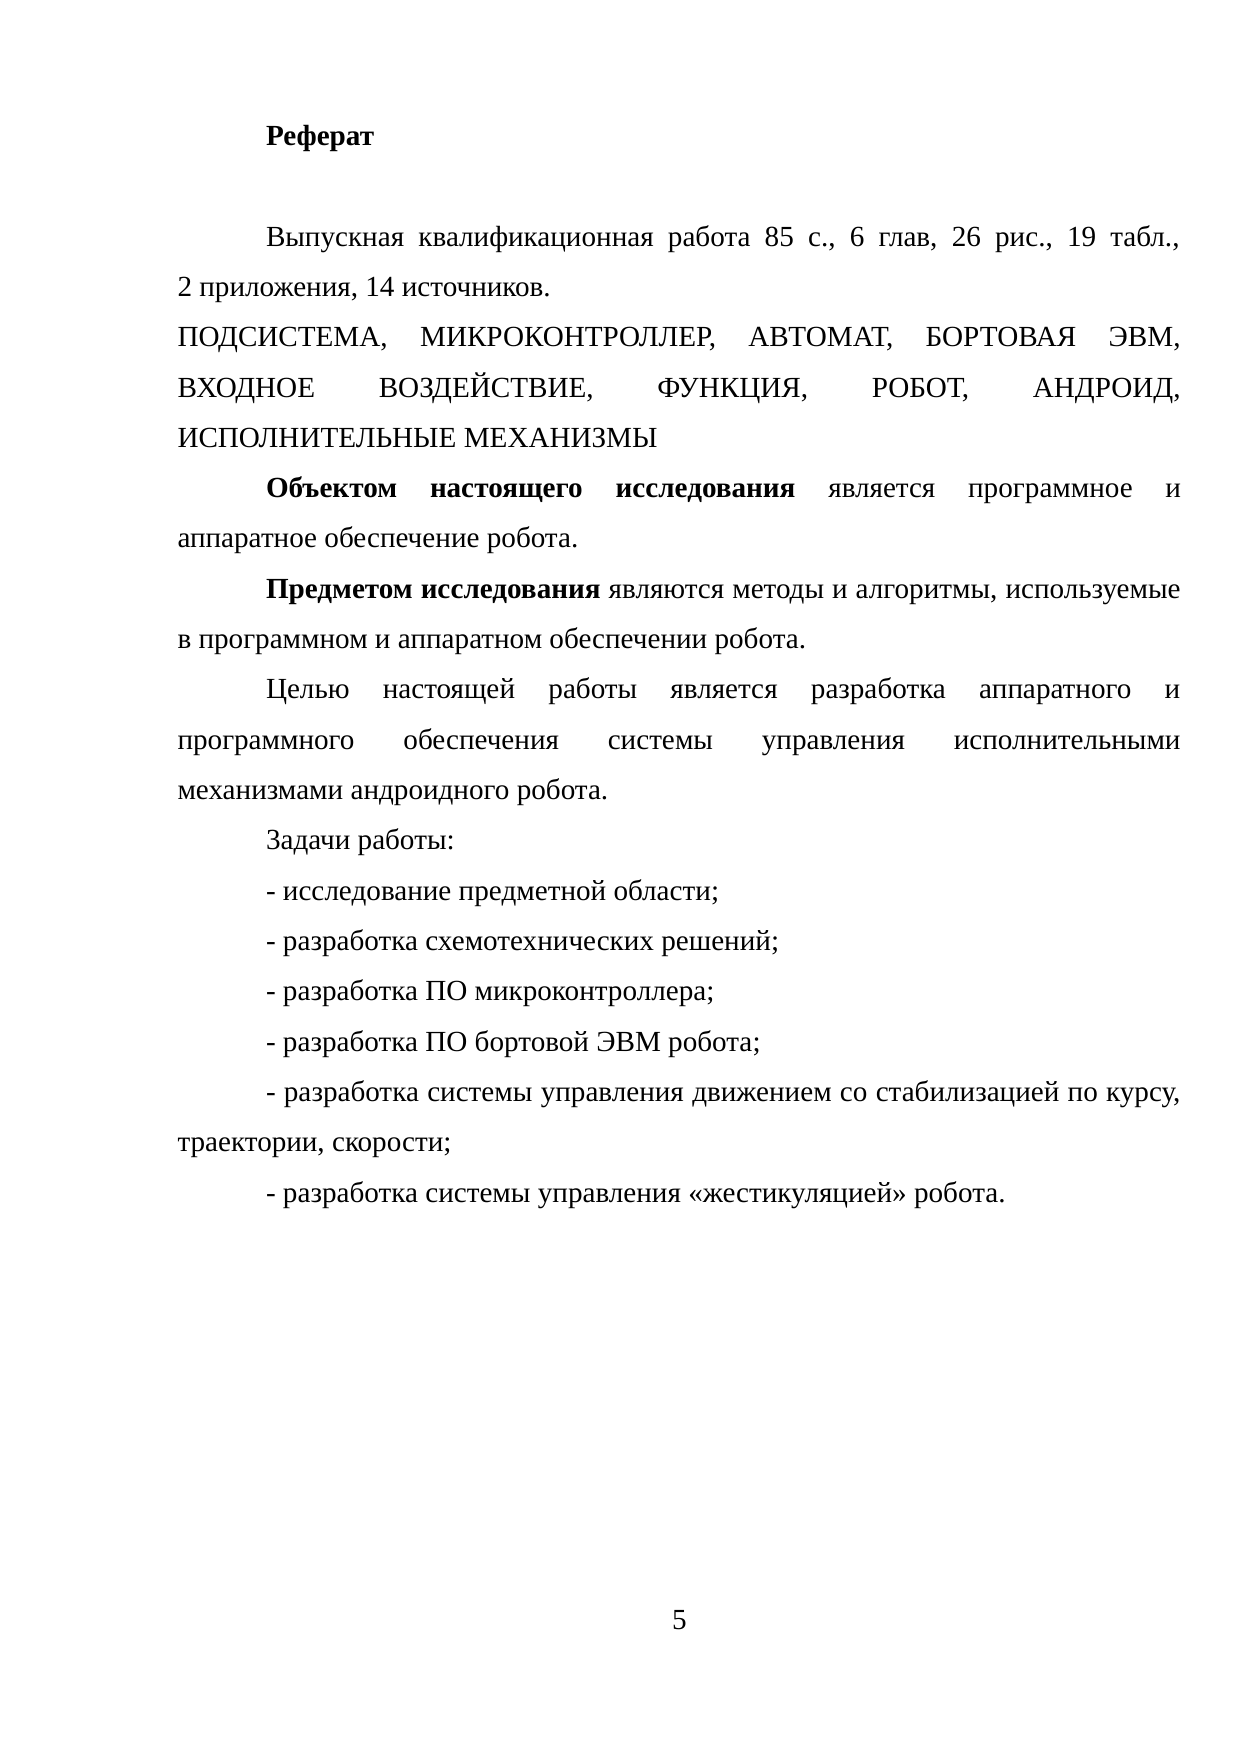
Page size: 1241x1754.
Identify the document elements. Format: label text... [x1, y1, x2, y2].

text - разработка ПО микроконтроллера; [177, 973, 1181, 1007]
text - разработка системы управления движением со стабилизацией по курсу, траектории, скорости; [177, 1074, 1181, 1158]
text 3адачи работы: [177, 822, 1181, 856]
text - разработка ПО бортовой ЭВМ робота; [177, 1024, 1181, 1057]
text Предметом исследования являются методы и алгоритмы, используемые в программном и аппаратном обеспечении робота. [177, 571, 1181, 655]
text - разработка системы управления «жестикуляцией» робота. [177, 1175, 1181, 1208]
text Объектом настоящего исследования является программное и аппаратное обеспечение робота. [177, 470, 1181, 554]
text ПОДСИСТЕМА, МИКРОКОНТРОЛЛЕР, АВТОМАТ, БОРТОВАЯ ЭВМ, ВХОДНОЕ ВОЗДЕЙСТВИЕ, ФУНКЦИЯ, РОБОТ, АНДРОИД, ИСПОЛНИТЕЛЬНЫЕ МЕХАНИЗМЫ [177, 319, 1181, 453]
text Реферат [177, 118, 1181, 152]
text - исследование предметной области; [177, 873, 1181, 906]
text Целью настоящей работы является разработка аппаратного и программного обеспечения системы управления исполнительными механизмами андроидного робота. [177, 672, 1181, 806]
text Выпускная квалификационная работа 85 с., 6 глав, 26 рис., 19 табл., 2 приложения, 14 источников. [177, 219, 1181, 303]
text - разработка схемотехнических решений; [177, 923, 1181, 957]
